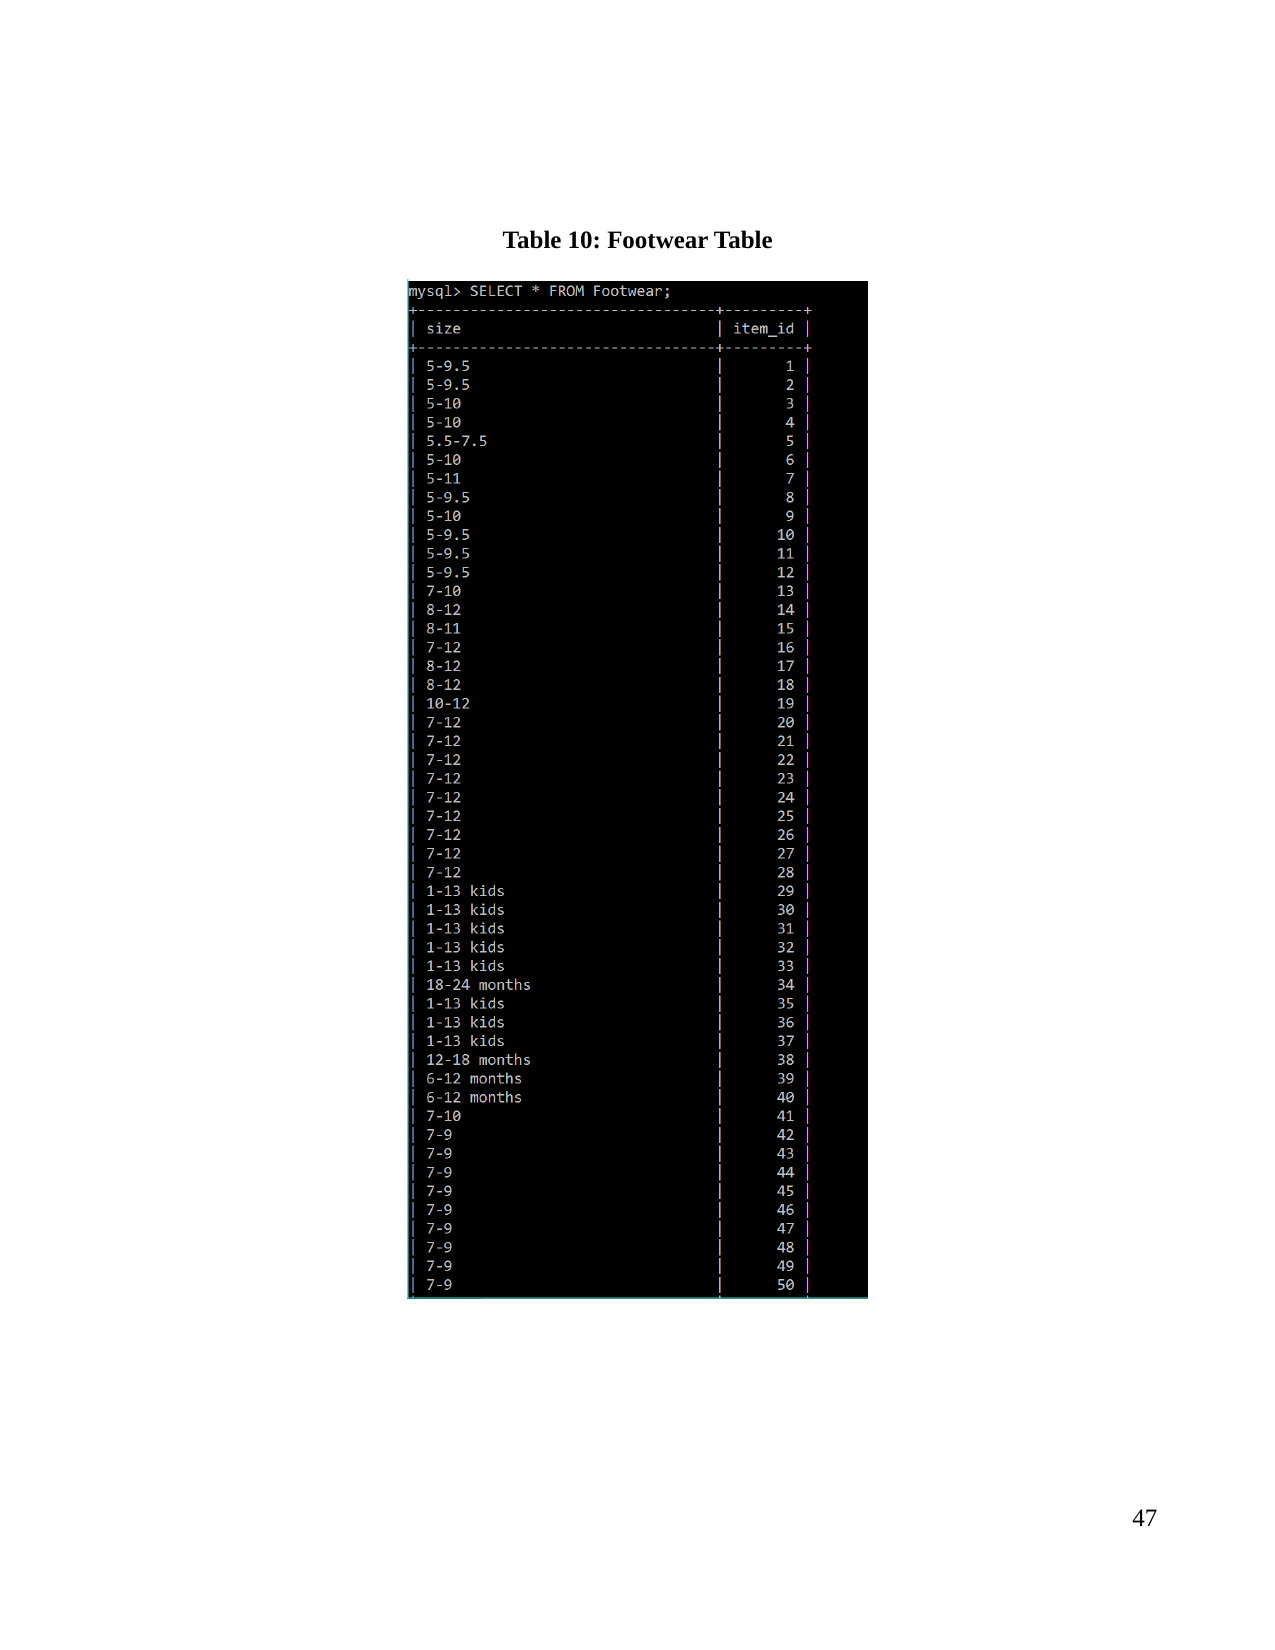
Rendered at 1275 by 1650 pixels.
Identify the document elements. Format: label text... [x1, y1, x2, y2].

text Table 10: Footwear Table [118, 226, 1157, 254]
picture [407, 279, 868, 1299]
